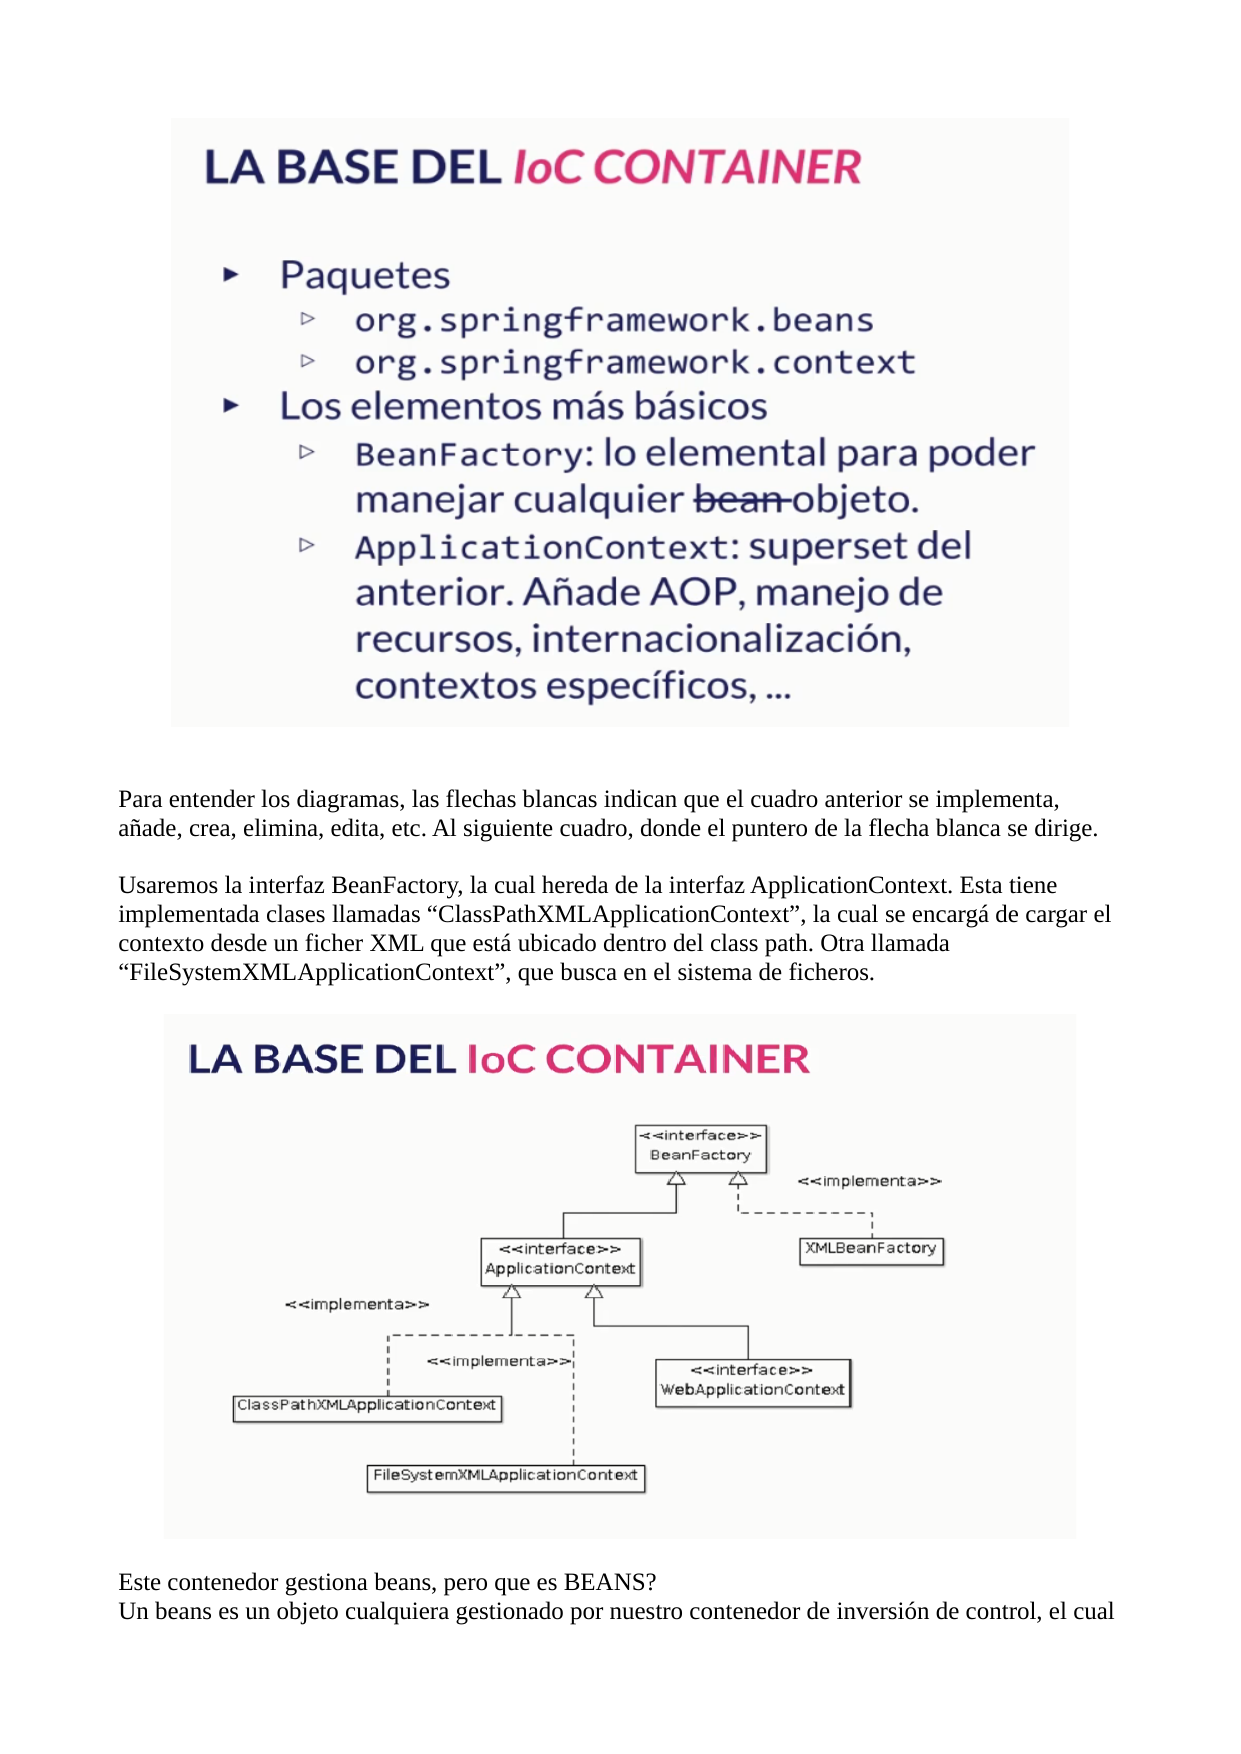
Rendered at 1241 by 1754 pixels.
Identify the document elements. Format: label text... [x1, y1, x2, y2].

text Un beans es un objeto cualquiera gestionado por nuestro contenedor de inversión de control, el cual [118, 1596, 1122, 1624]
text Para entender los diagramas, las flechas blancas indican que el cuadro anterior se implementa, añade, crea, elimina, edita, etc. Al siguiente cuadro, donde el puntero de la flecha blanca se dirige. [118, 784, 1122, 842]
text Usaremos la interfaz BeanFactory, la cual hereda de la interfaz ApplicationContext. Esta tiene implementada clases llamadas “ClassPathXMLApplicationContext”, la cual se encargá de cargar el contexto desde un ficher XML que está ubicado dentro del class path. Otra llamada “FileSystemXMLApplicationContext”, que busca en el sistema de ficheros. [118, 871, 1122, 986]
text Este contenedor gestiona beans, pero que es BEANS? [118, 1567, 1122, 1596]
